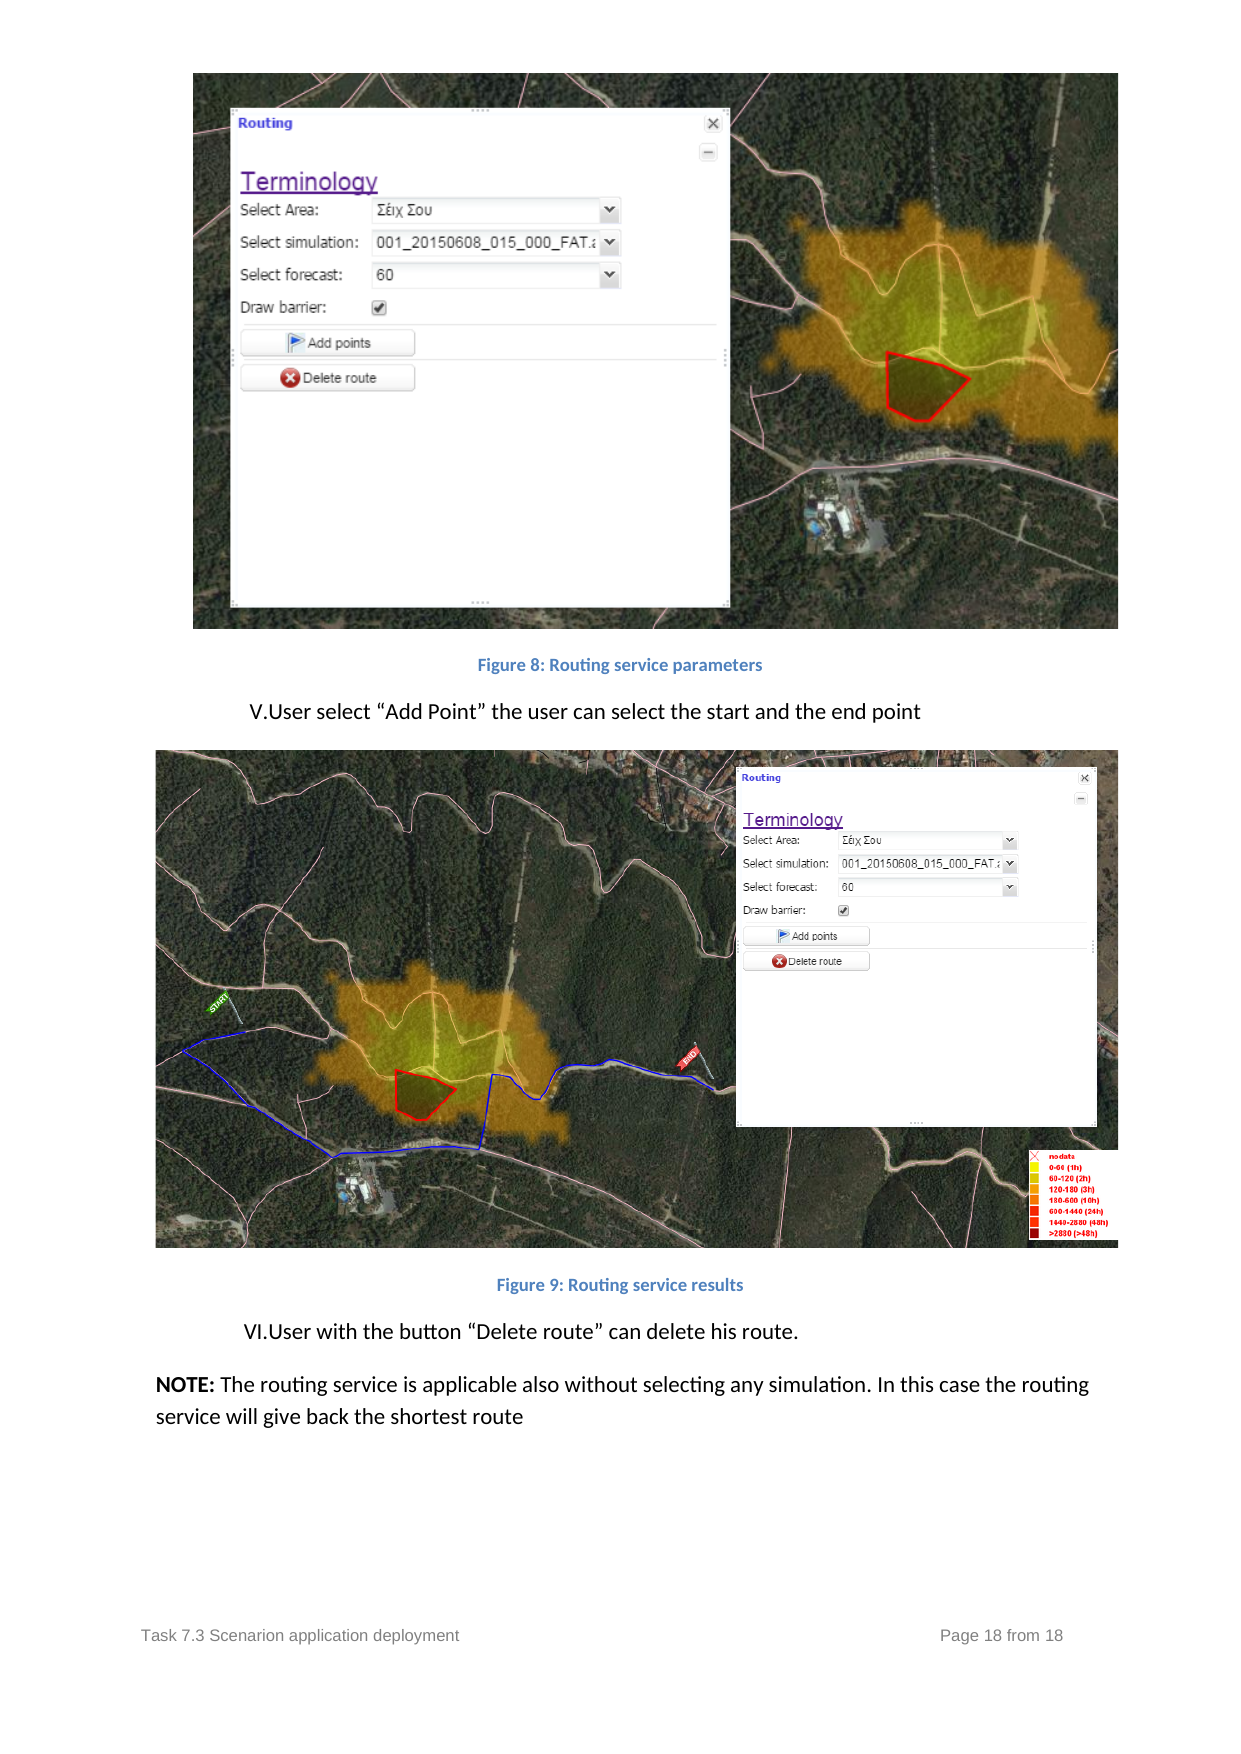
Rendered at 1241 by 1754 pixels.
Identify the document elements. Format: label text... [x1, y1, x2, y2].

text Figure 8: Routing service parameters [118, 653, 1122, 676]
text Figure 9: Routing service results [118, 1273, 1122, 1296]
text NOTE: The routing service is applicable also without selecting any simulation. In this case the routing service will give back the shortest route [156, 1370, 1122, 1430]
list User with the button “Delete route” can delete his route. [231, 1317, 1122, 1345]
list User select “Add Point” the user can select the start and the end point [231, 697, 1122, 725]
